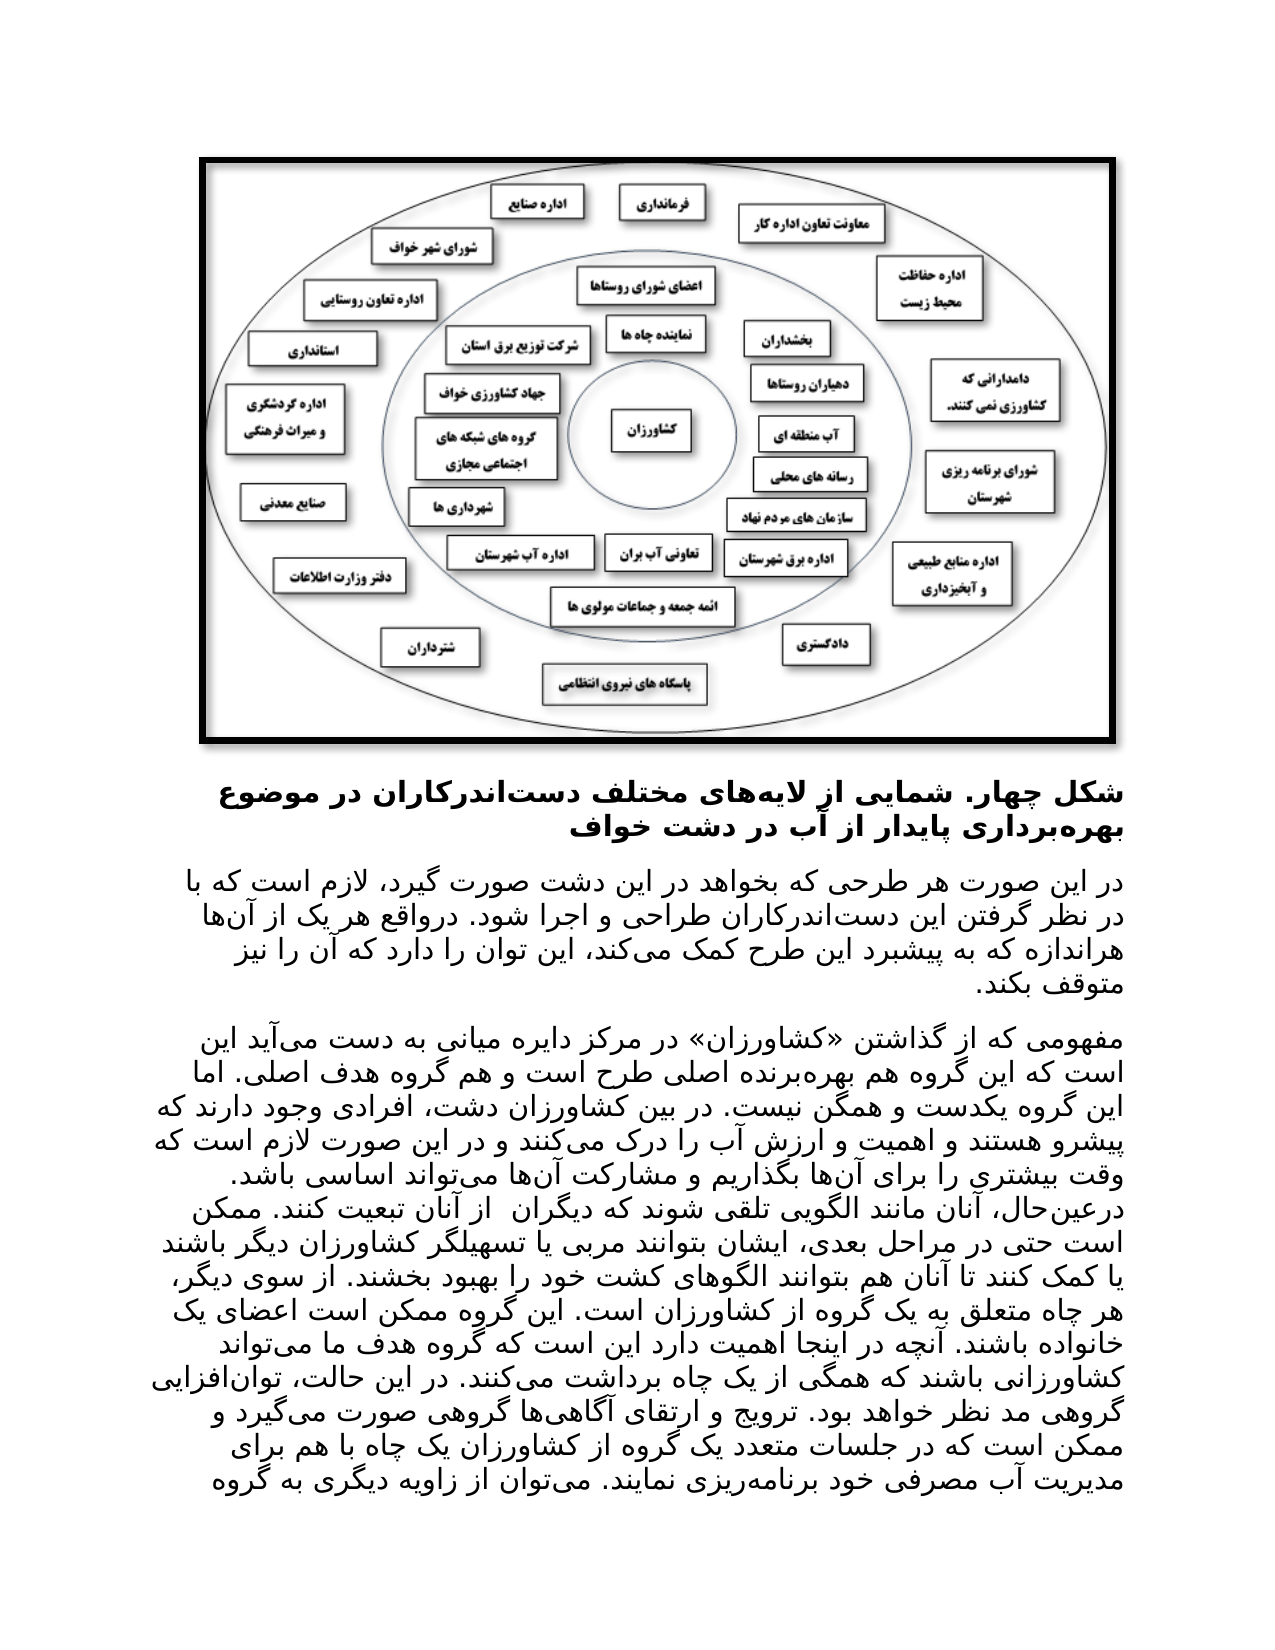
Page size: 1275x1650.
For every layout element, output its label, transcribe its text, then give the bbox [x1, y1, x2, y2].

picture [206, 163, 1109, 737]
text در این صورت هر طرحی که بخواهد در این دشت صورت گیرد، لازم است که با در نظر گرفتن این دست‌اندرکاران طراحی و اجرا شود. درواقع هر یک از آن‌ها هراندازه که به پیشبرد این طرح کمک می‌کند، این توان را دارد که آن را نیز متوقف بکند. [150, 864, 1125, 1000]
text شکل چهار. شمایی از لایه‌های مختلف دست‌اندرکاران در موضوع بهره‌برداری پایدار از آب در دشت خواف [150, 150, 1125, 844]
text مفهومی که از گذاشتن «کشاورزان» در مرکز دایره میانی به دست می‌آید این است که این گروه هم بهره‌برنده اصلی طرح است و هم گروه هدف اصلی. اما این گروه یکدست و همگن نیست. در بین کشاورزان دشت، افرادی وجود دارند که پیشرو هستند و اهمیت و ارزش آب را درک می‌کنند و در این صورت لازم است که وقت بیشتری را برای آن‌ها بگذاریم و مشارکت آن‌ها می‌تواند اساسی باشد. درعین‌حال، آنان مانند الگویی تلقی شوند که دیگران از آنان تبعیت کنند. ممکن است حتی در مراحل بعدی، ایشان بتوانند مربی یا تسهیلگر کشاورزان دیگر باشند یا کمک کنند تا آنان هم بتوانند الگوهای کشت خود را بهبود بخشند. از سوی دیگر، هر چاه متعلق به یک گروه از کشاورزان است. این گروه ممکن است اعضای یک خانواده باشند. آنچه در اینجا اهمیت دارد این است که گروه هدف ما می‌تواند کشاورزانی باشند که همگی از یک چاه برداشت می‌کنند. در این حالت، توان‌افزایی گروهی مد نظر خواهد بود. ترویج و ارتقای آگاهی‌ها گروهی صورت می‌گیرد و ممکن است که در جلسات متعدد یک گروه از کشاورزان یک چاه با هم برای مدیریت آب مصرفی خود برنامه‌ریزی نمایند. می‌توان از زاویه دیگری به گروه هدف کشاورزان نگریست. شرکت تعاونی آب‌بران دشت خواف شرکتی است مرکب از 180 نفر است که همگی نمایندگان چاه‌ها هستند (و البته خودشان نیز همه کشاورز هستند). این شرکت تعاونی یکی دیگر از گروه‌های هدف طرح است و هم‌زمان با سایر گروه‌ها پیگیری، تلاش‌هایی که برای کاهش مصرف و ورود به بازار آب صورت می‌گیرد با تمرکز بر این شرکت تعاونی انجام شود. [150, 1021, 1125, 1497]
